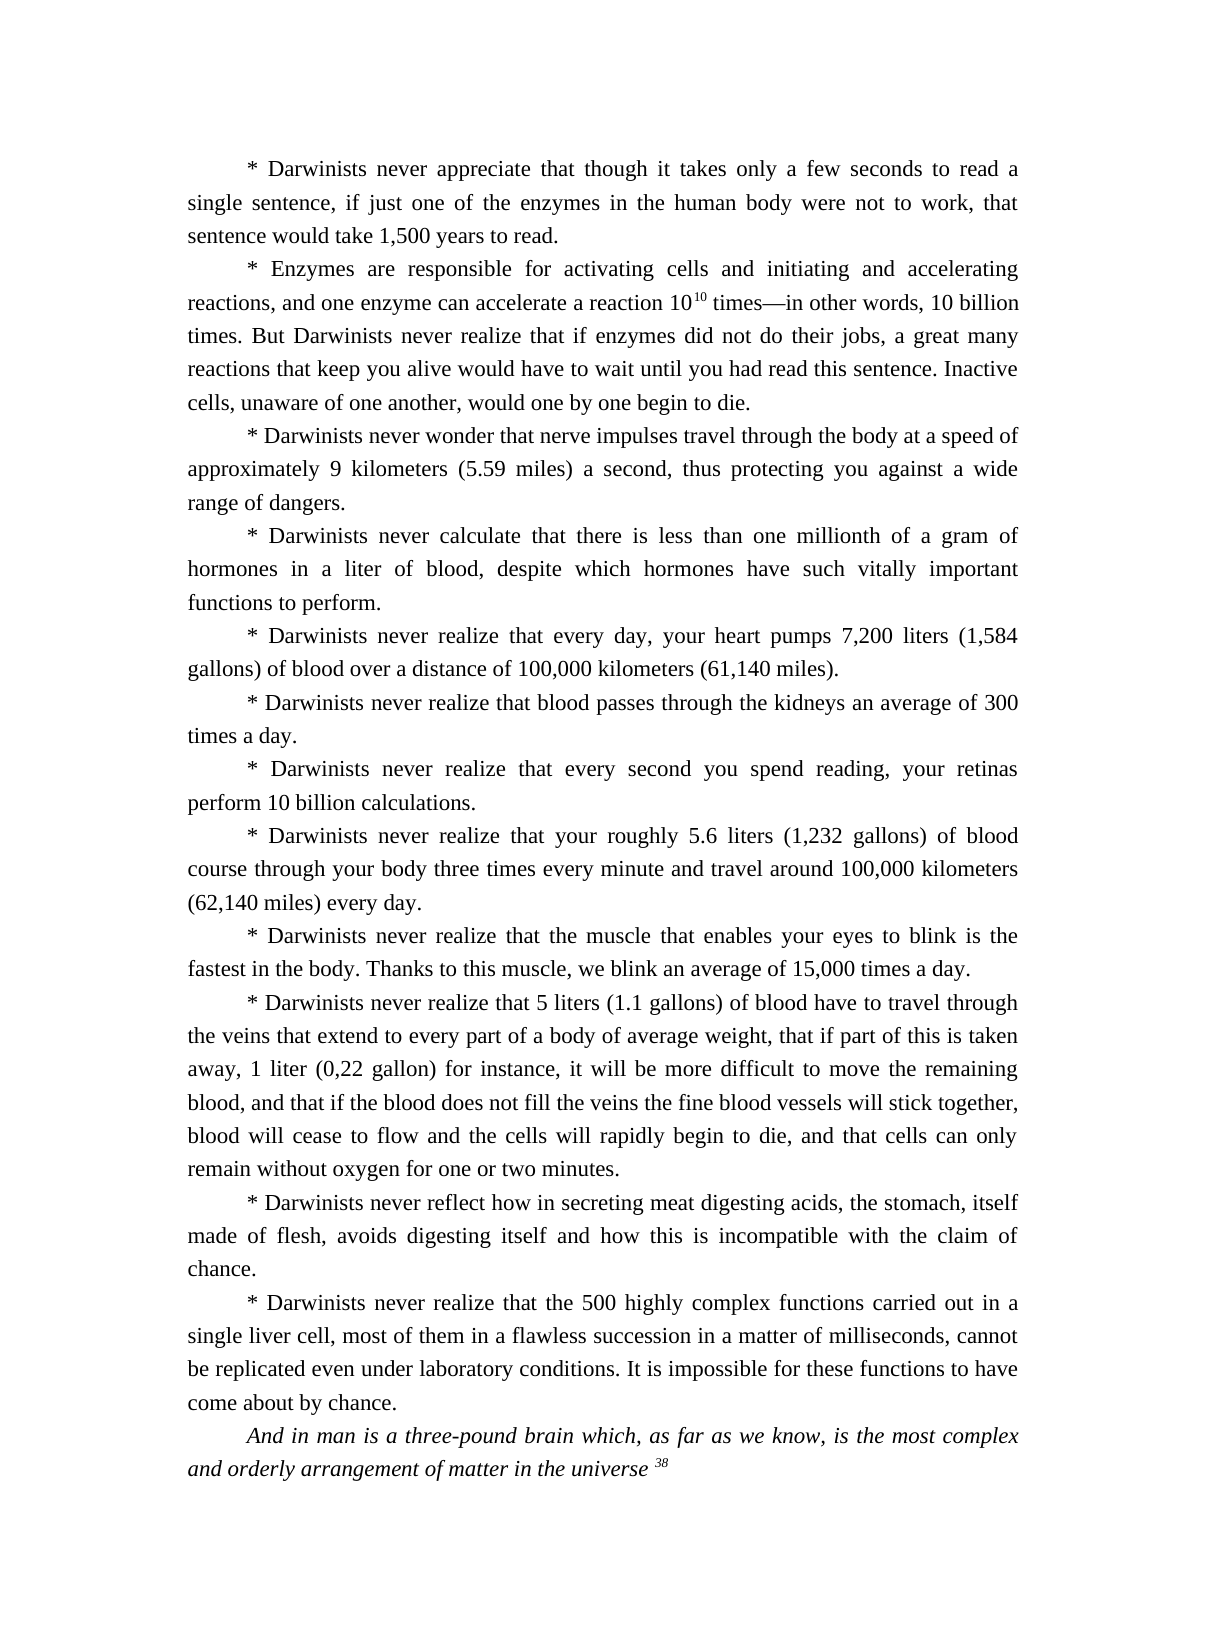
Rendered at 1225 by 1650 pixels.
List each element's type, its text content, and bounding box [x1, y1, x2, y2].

text * Darwinists never realize that the 500 highly complex functions carried out in a single liver cell, most of them in a flawless succession in a matter of milliseconds, cannot be replicated even under laboratory conditions. It is impossible for these functions to have come about by chance. [187, 1283, 1020, 1417]
text * Darwinists never calculate that there is less than one millionth of a gram of hormones in a liter of blood, despite which hormones have such vitally important functions to perform. [187, 517, 1020, 617]
text * Darwinists never wonder that nerve impulses travel through the body at a speed of approximately 9 kilometers (5.59 miles) a second, thus protecting you against a wide range of dangers. [187, 417, 1020, 517]
text * Darwinists never realize that 5 liters (1.1 gallons) of blood have to travel through the veins that extend to every part of a body of average weight, that if part of this is taken away, 1 liter (0,22 gallon) for instance, it will be more difficult to move the remaining blood, and that if the blood does not fill the veins the fine blood vessels will stick together, blood will cease to flow and the cells will rapidly begin to die, and that cells can only remain without oxygen for one or two minutes. [187, 983, 1020, 1183]
text And in man is a three-pound brain which, as far as we know, is the most complex and orderly arrangement of matter in the universe 38 [187, 1417, 1020, 1483]
text * Darwinists never realize that every second you spend reading, your retinas perform 10 billion calculations. [187, 750, 1020, 817]
text * Darwinists never reflect how in secreting meat digesting acids, the stomach, itself made of flesh, avoids digesting itself and how this is incompatible with the claim of chance. [187, 1183, 1020, 1283]
text * Darwinists never realize that the muscle that enables your eyes to blink is the fastest in the body. Thanks to this muscle, we blink an average of 15,000 times a day. [187, 917, 1020, 983]
text * Darwinists never realize that your roughly 5.6 liters (1,232 gallons) of blood course through your body three times every minute and travel around 100,000 kilometers (62,140 miles) every day. [187, 817, 1020, 917]
text * Enzymes are responsible for activating cells and initiating and accelerating reactions, and one enzyme can accelerate a reaction 1010 times—in other words, 10 billion times. But Darwinists never realize that if enzymes did not do their jobs, a great many reactions that keep you alive would have to wait until you had read this sentence. Inactive cells, unaware of one another, would one by one begin to die. [187, 250, 1020, 417]
text * Darwinists never realize that blood passes through the kidneys an average of 300 times a day. [187, 683, 1020, 750]
text * Darwinists never realize that every day, your heart pumps 7,200 liters (1,584 gallons) of blood over a distance of 100,000 kilometers (61,140 miles). [187, 617, 1020, 683]
text * Darwinists never appreciate that though it takes only a few seconds to read a single sentence, if just one of the enzymes in the human body were not to work, that sentence would take 1,500 years to read. [187, 150, 1020, 250]
